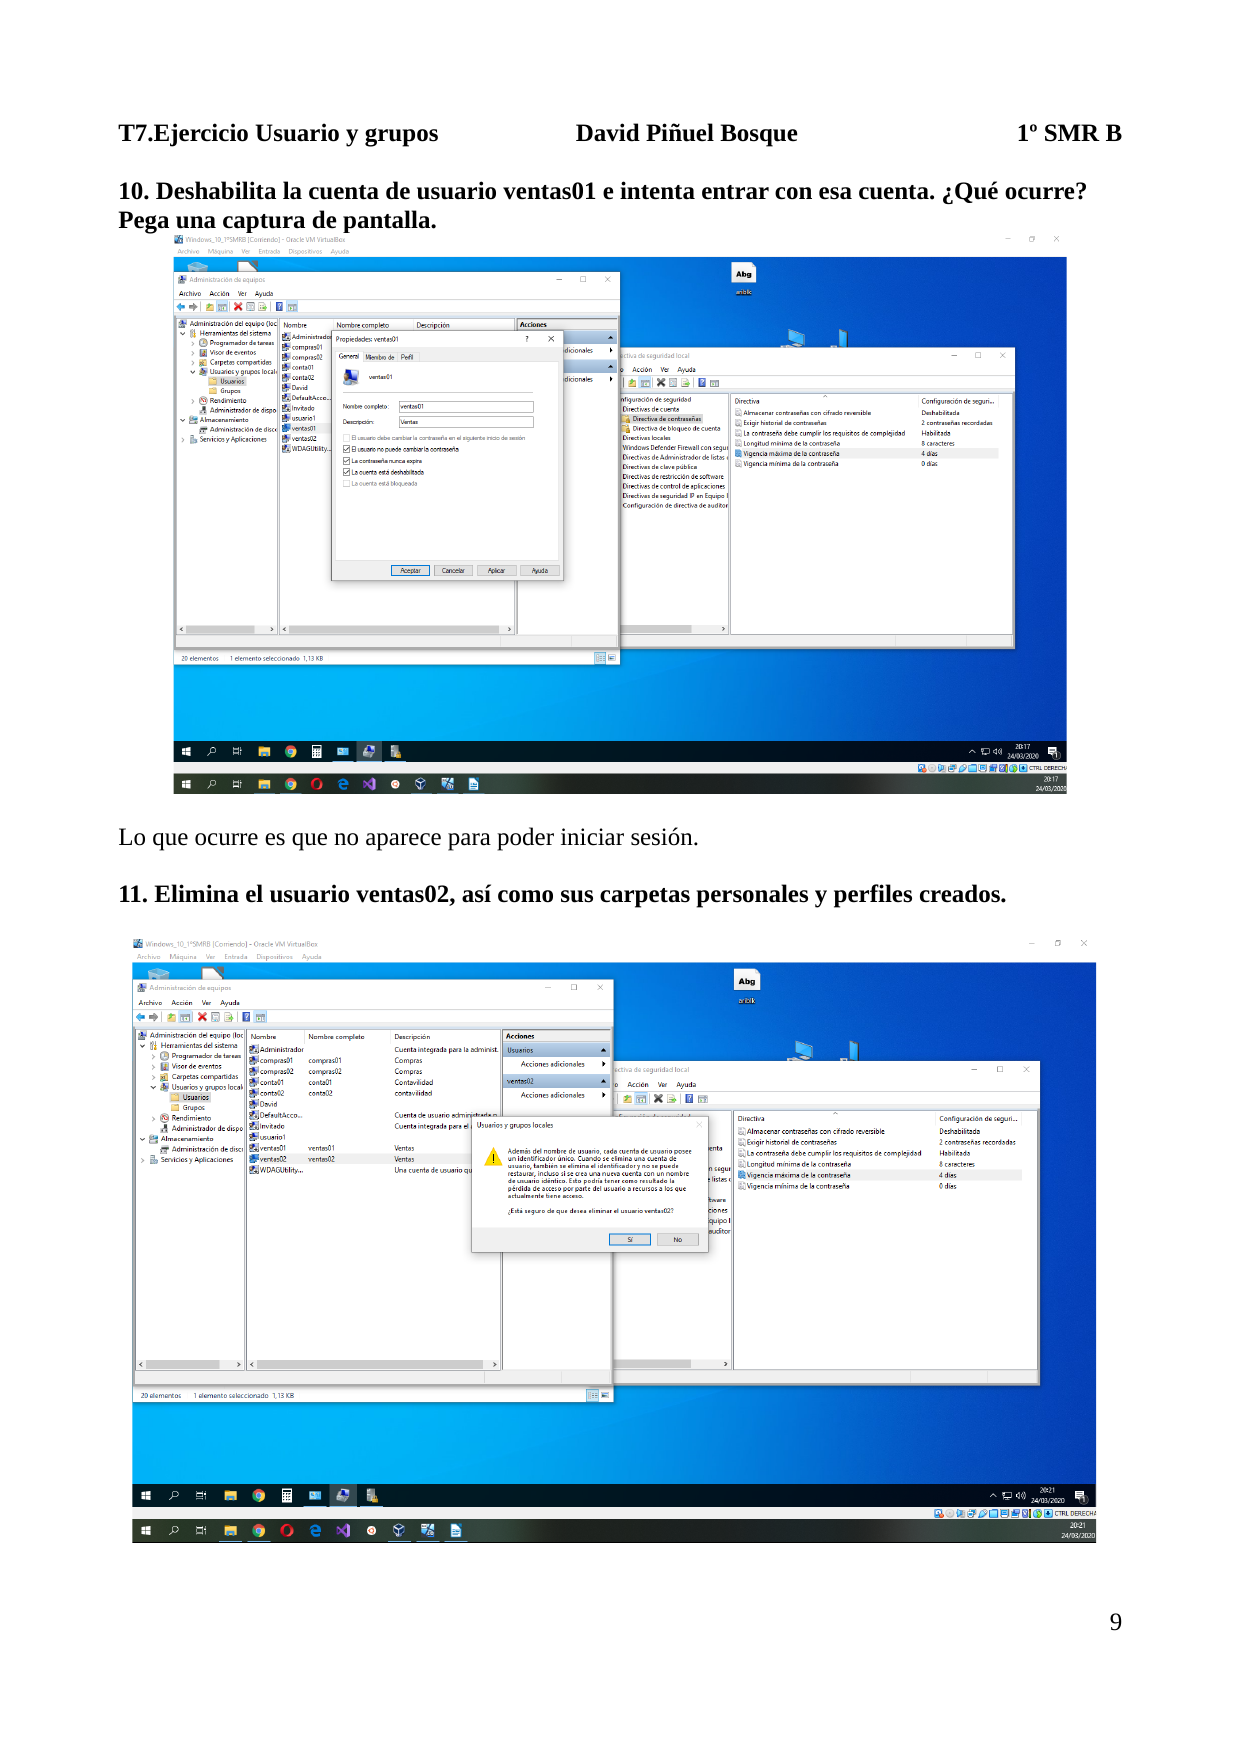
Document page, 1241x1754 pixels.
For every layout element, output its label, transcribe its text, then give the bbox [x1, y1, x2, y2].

text 10. Deshabilita la cuenta de usuario ventas01 e intenta entrar con esa cuenta. ¿Qué ocurre? Pega una captura de pantalla. [118, 176, 1122, 234]
text Lo que ocurre es que no aparece para poder iniciar sesión. [118, 822, 1122, 851]
picture [132, 938, 1097, 1543]
text 11. Elimina el usuario ventas02, así como sus carpetas personales y perfiles creados. [118, 879, 1122, 908]
picture [173, 233, 1067, 794]
